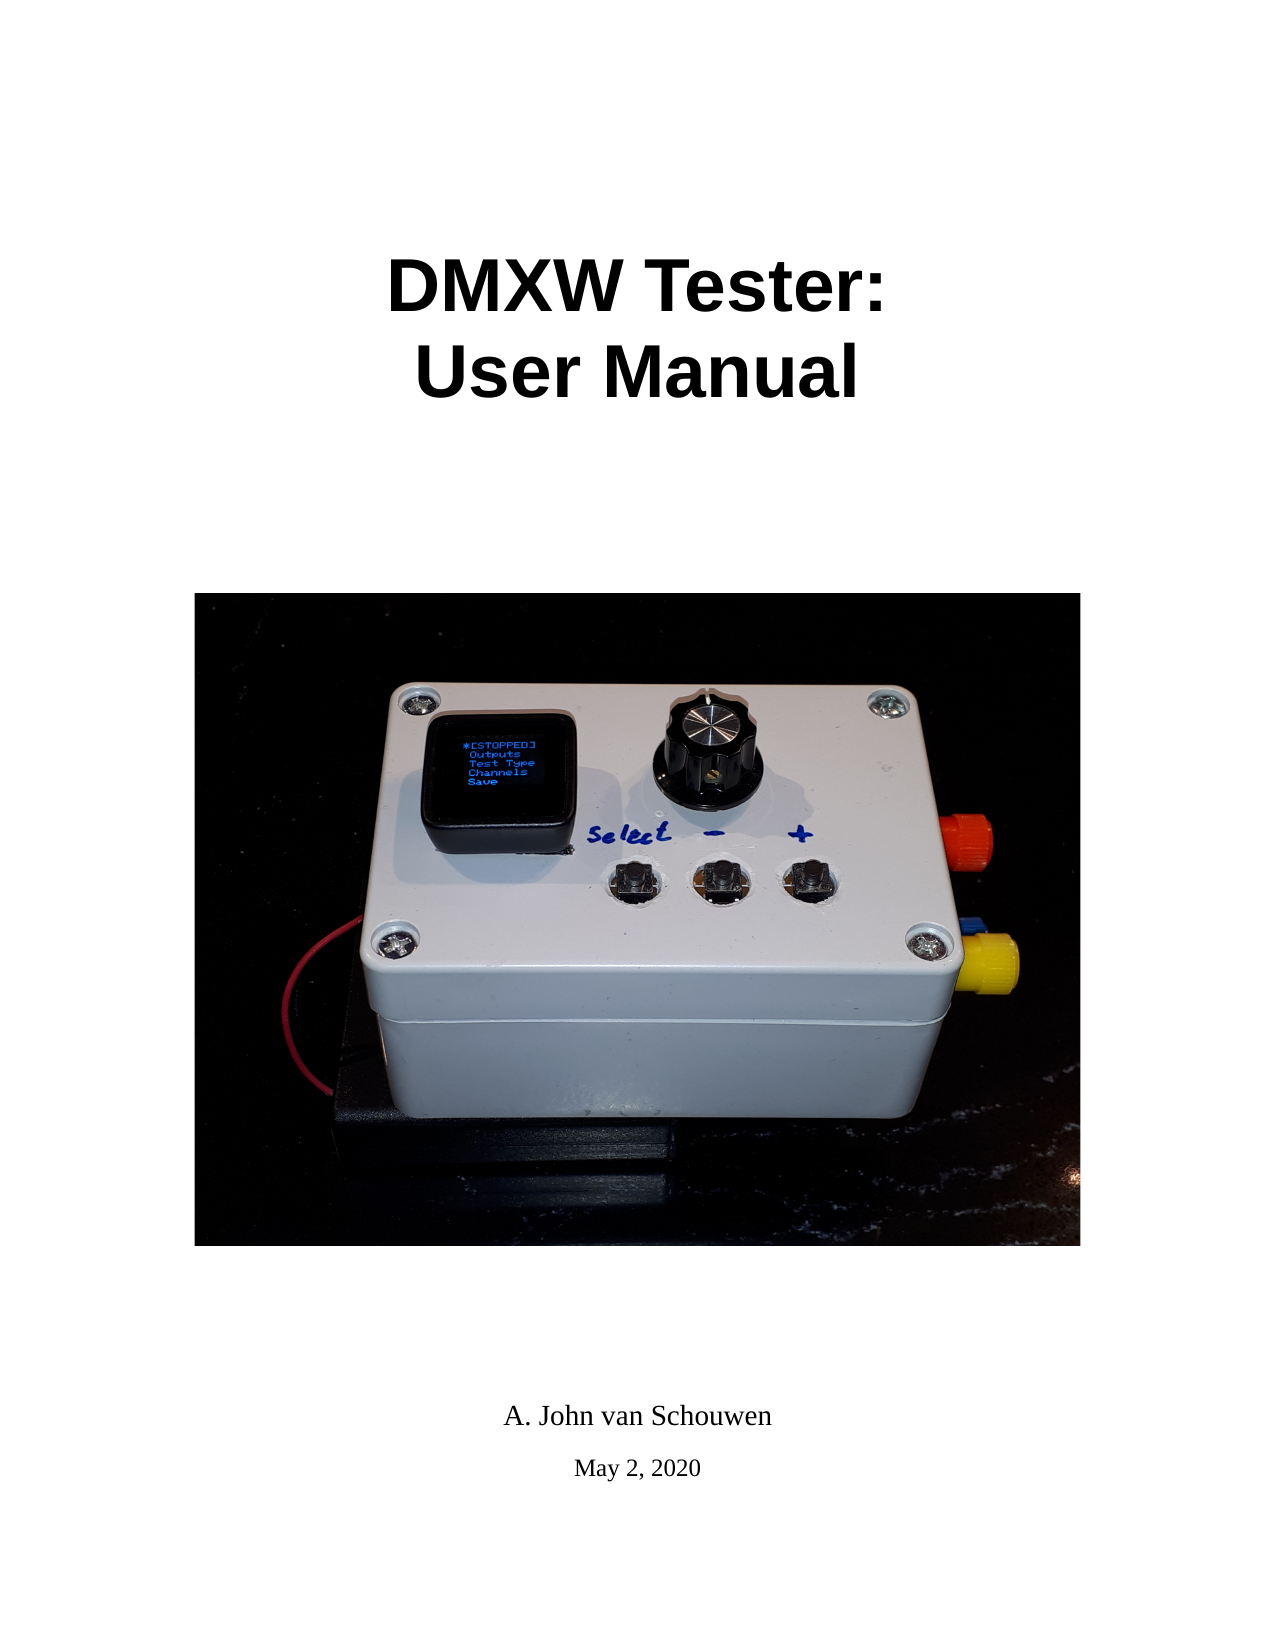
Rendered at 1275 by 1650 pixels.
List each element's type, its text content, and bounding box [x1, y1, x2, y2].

text A. John van Schouwen [118, 1398, 1157, 1432]
title DMXW Tester: User Manual [118, 241, 1157, 414]
picture [433, 593, 892, 1246]
text May 2, 2020 [118, 1453, 1157, 1482]
